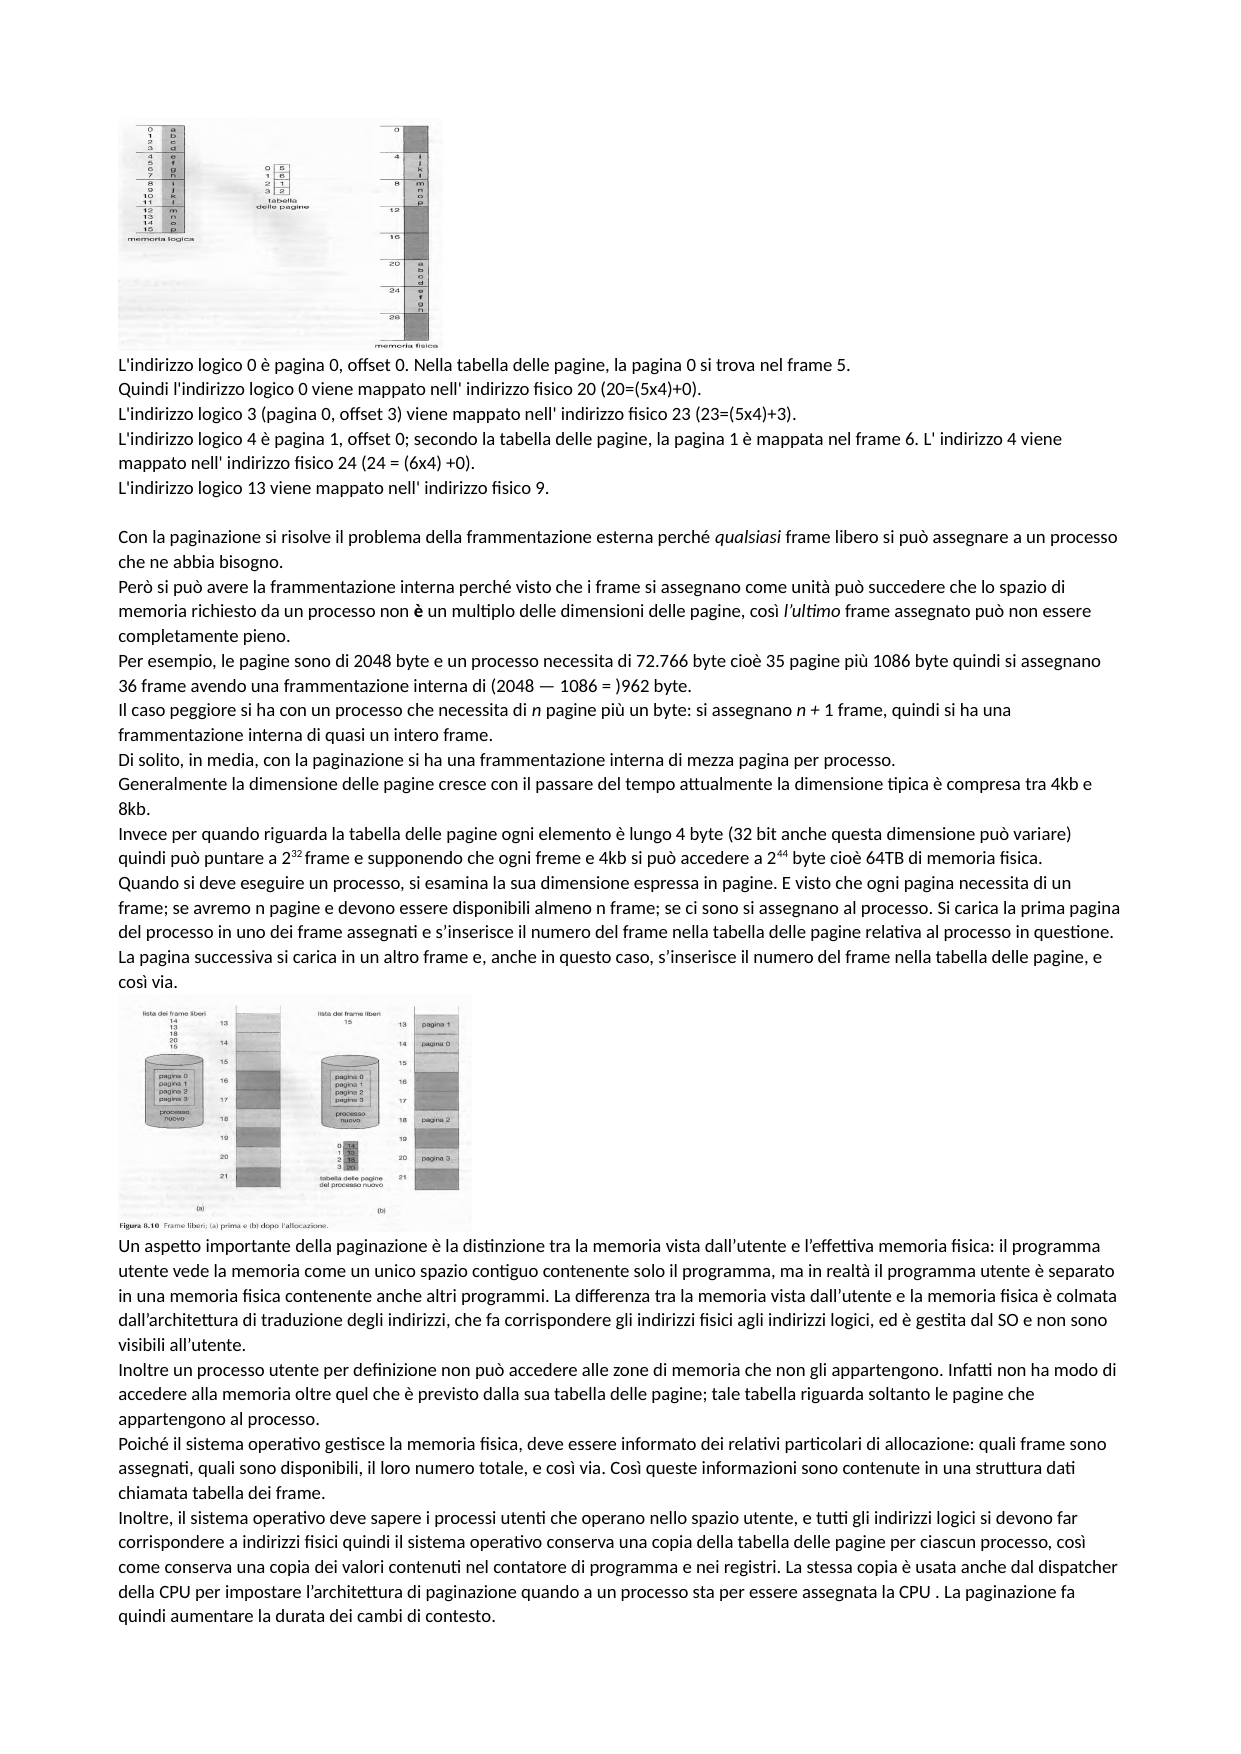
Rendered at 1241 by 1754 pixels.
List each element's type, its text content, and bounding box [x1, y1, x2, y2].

text Di solito, in media, con la paginazione si ha una frammentazione interna di mezza pagina per processo. [118, 748, 1122, 771]
text Però si può avere la frammentazione interna perché visto che i frame si assegnano come unità può succedere che lo spazio di memoria richiesto da un processo non è un multiplo delle dimensioni delle pagine, così l’ultimo frame assegnato può non essere completamente pieno. [118, 575, 1122, 647]
text Il caso peggiore si ha con un processo che necessita di n pagine più un byte: si assegnano n + 1 frame, quindi si ha una frammentazione interna di quasi un intero frame. [118, 698, 1122, 746]
text Per esempio, le pagine sono di 2048 byte e un processo necessita di 72.766 byte cioè 35 pagine più 1086 byte quindi si assegnano 36 frame avendo una frammentazione interna di (2048 — 1086 = )962 byte. [118, 649, 1122, 697]
text Inoltre un processo utente per definizione non può accedere alle zone di memoria che non gli appartengono. Infatti non ha modo di accedere alla memoria oltre quel che è previsto dalla sua tabella delle pagine; tale tabella riguarda soltanto le pagine che appartengono al processo. Poiché il sistema operativo gestisce la memoria fisica, deve essere informato dei relativi particolari di allocazione: quali frame sono assegnati, quali sono disponibili, il loro numero totale, e così via. Così queste informazioni sono contenute in una struttura dati chiamata tabella dei frame. Inoltre, il sistema operativo deve sapere i processi utenti che operano nello spazio utente, e tutti gli indirizzi logici si devono far corrispondere a indirizzi fisici quindi il sistema operativo conserva una copia della tabella delle pagine per ciascun processo, così come conserva una copia dei valori contenuti nel contatore di programma e nei registri. La stessa copia è usata anche dal dispatcher della CPU per impostare l’architettura di paginazione quando a un processo sta per essere assegnata la CPU . La paginazione fa quindi aumentare la durata dei cambi di contesto. [118, 1358, 1122, 1628]
text Con la paginazione si risolve il problema della frammentazione esterna perché qualsiasi frame libero si può assegnare a un processo che ne abbia bisogno. [118, 526, 1122, 573]
text L'indirizzo logico 0 è pagina 0, offset 0. Nella tabella delle pagine, la pagina 0 si trova nel frame 5. [118, 353, 1122, 376]
text L'indirizzo logico 13 viene mappato nell' indirizzo fisico 9. [118, 476, 1122, 499]
text L'indirizzo logico 3 (pagina 0, offset 3) viene mappato nell' indirizzo fisico 23 (23=(5x4)+3). [118, 402, 1122, 425]
text L'indirizzo logico 4 è pagina 1, offset 0; secondo la tabella delle pagine, la pagina 1 è mappata nel frame 6. L' indirizzo 4 viene mappato nell' indirizzo fisico 24 (24 = (6x4) +0). [118, 427, 1122, 474]
text Quindi l'indirizzo logico 0 viene mappato nell' indirizzo fisico 20 (20=(5x4)+0). [118, 377, 1122, 400]
text Generalmente la dimensione delle pagine cresce con il passare del tempo attualmente la dimensione tipica è compresa tra 4kb e 8kb. [118, 772, 1122, 820]
text Un aspetto importante della paginazione è la distinzione tra la memoria vista dall’utente e l’effettiva memoria fisica: il programma utente vede la memoria come un unico spazio contiguo contenente solo il programma, ma in realtà il programma utente è separato in una memoria fisica contenente anche altri programmi. La differenza tra la memoria vista dall’utente e la memoria fisica è colmata dall’architettura di traduzione degli indirizzi, che fa corrispondere gli indirizzi fisici agli indirizzi logici, ed è gestita dal SO e non sono visibili all’utente. [118, 1234, 1122, 1356]
text Invece per quando riguarda la tabella delle pagine ogni elemento è lungo 4 byte (32 bit anche questa dimensione può variare) quindi può puntare a 232 frame e supponendo che ogni freme e 4kb si può accedere a 244 byte cioè 64TB di memoria fisica. [118, 822, 1122, 869]
picture [118, 994, 473, 1232]
picture [118, 118, 444, 351]
text Quando si deve eseguire un processo, si esamina la sua dimensione espressa in pagine. E visto che ogni pagina necessita di un frame; se avremo n pagine e devono essere disponibili almeno n frame; se ci sono si assegnano al processo. Si carica la prima pagina del processo in uno dei frame assegnati e s’inserisce il numero del frame nella tabella delle pagine relativa al processo in questione. La pagina successiva si carica in un altro frame e, anche in questo caso, s’inserisce il numero del frame nella tabella delle pagine, e così via. [118, 871, 1122, 993]
